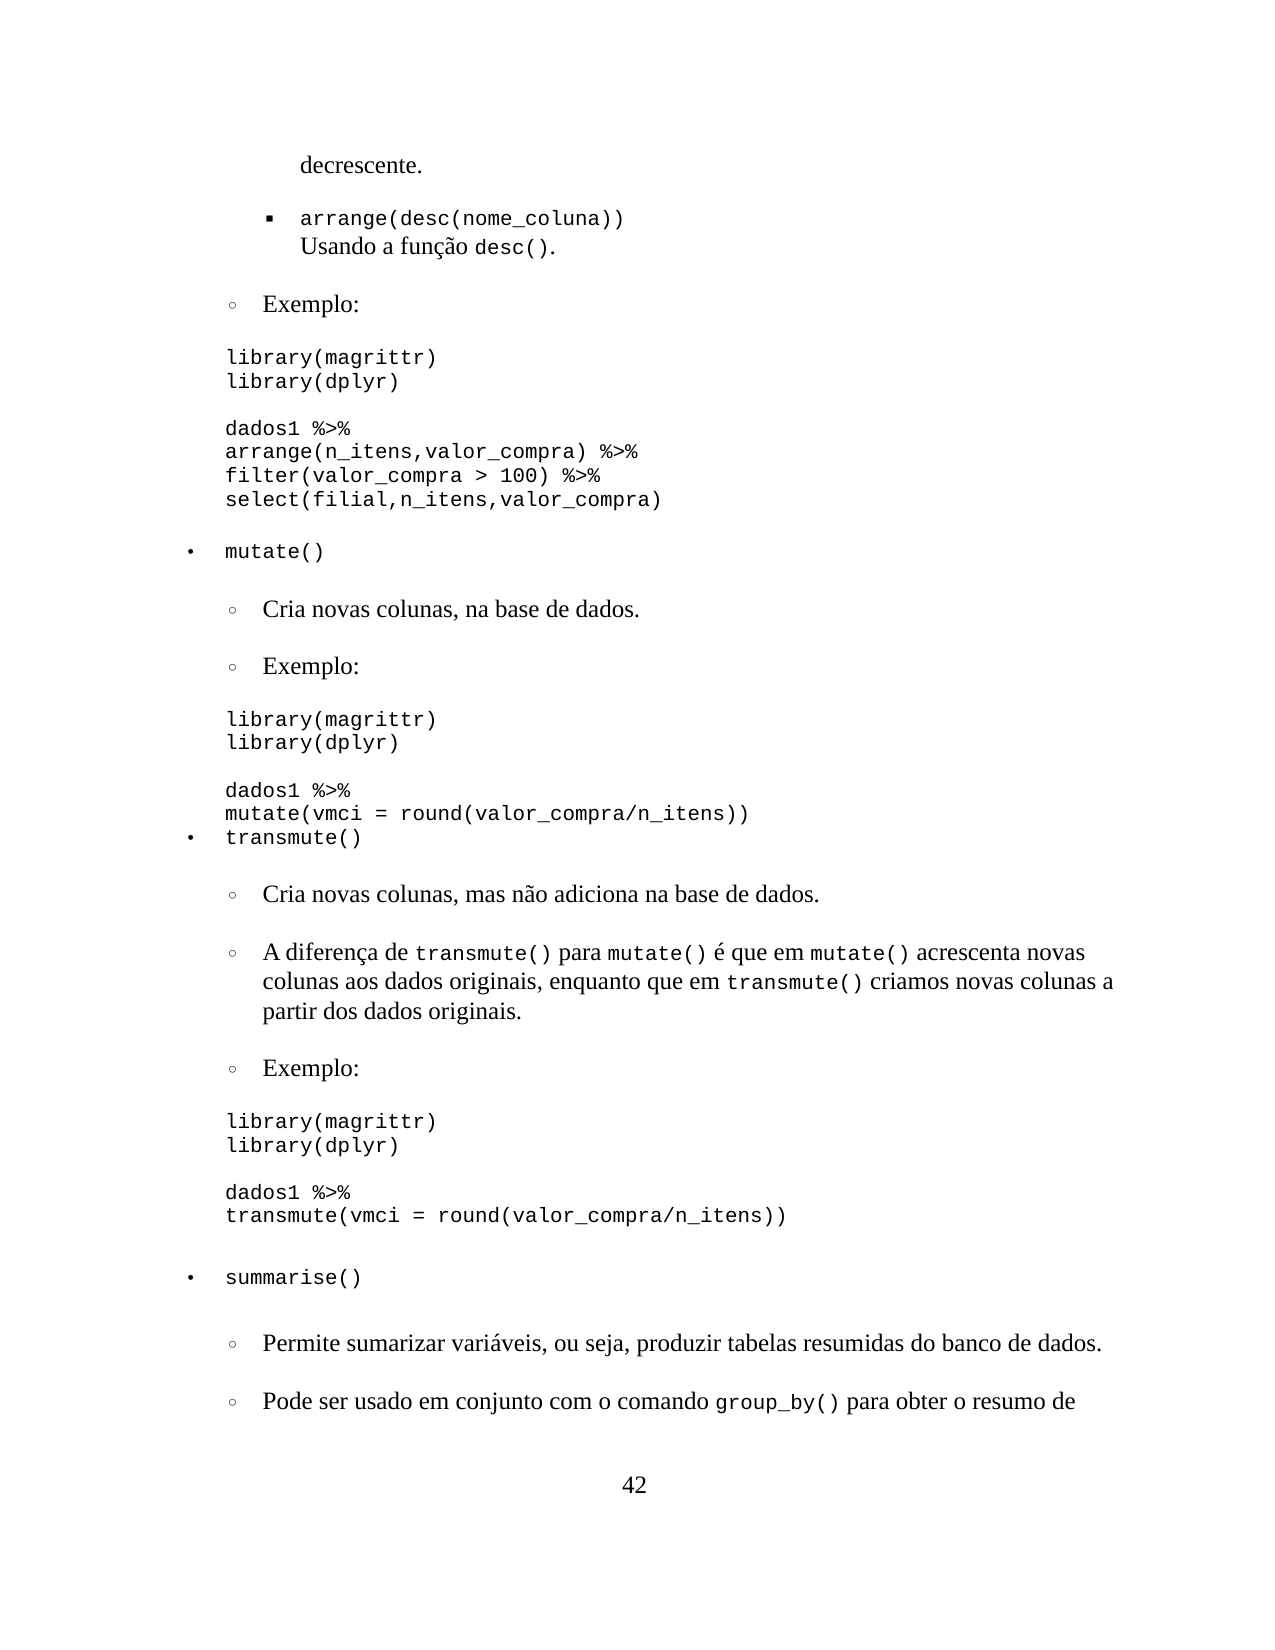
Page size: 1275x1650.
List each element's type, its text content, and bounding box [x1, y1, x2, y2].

list Cria novas colunas, mas não adiciona na base de dados. [225, 879, 1125, 937]
list dados1 %>% [187, 1182, 1125, 1206]
list dados1 %>% [187, 779, 1125, 803]
list library(dplyr) [187, 732, 1125, 756]
list Cria novas colunas, na base de dados. [225, 594, 1125, 651]
list filter(valor_compra > 100) %>% [187, 465, 1125, 489]
list transmute(vmci = round(valor_compra/n_itens)) [187, 1206, 1125, 1229]
list arrange(desc(nome_coluna)) Usando a função desc(). [262, 207, 1125, 289]
list library(dplyr) [187, 1134, 1125, 1158]
list Exemplo: [225, 651, 1125, 709]
list library(magrittr) [187, 1111, 1125, 1134]
list mutate(vmci = round(valor_compra/n_itens)) [187, 803, 1125, 827]
list Exemplo: [225, 1053, 1125, 1111]
list decrescente. [262, 150, 1125, 207]
list library(magrittr) [187, 347, 1125, 371]
list select(filial,n_itens,valor_compra) [187, 489, 1125, 512]
list mutate() [187, 541, 1125, 594]
list arrange(n_itens,valor_compra) %>% [187, 442, 1125, 465]
list Permite sumarizar variáveis, ou seja, produzir tabelas resumidas do banco de dados. [225, 1328, 1125, 1386]
list Exemplo: [225, 289, 1125, 347]
list dados1 %>% [187, 418, 1125, 442]
list A diferença de transmute() para mutate() é que em mutate() acrescenta novas colunas aos dados originais, enquanto que em transmute() criamos novas colunas a partir dos dados originais. [225, 937, 1125, 1053]
list transmute() [187, 827, 1125, 879]
list Pode ser usado em conjunto com o comando group_by() para obter o resumo de [225, 1386, 1125, 1415]
list summarise() [187, 1267, 1125, 1319]
list library(dplyr) [187, 371, 1125, 394]
list library(magrittr) [187, 709, 1125, 732]
